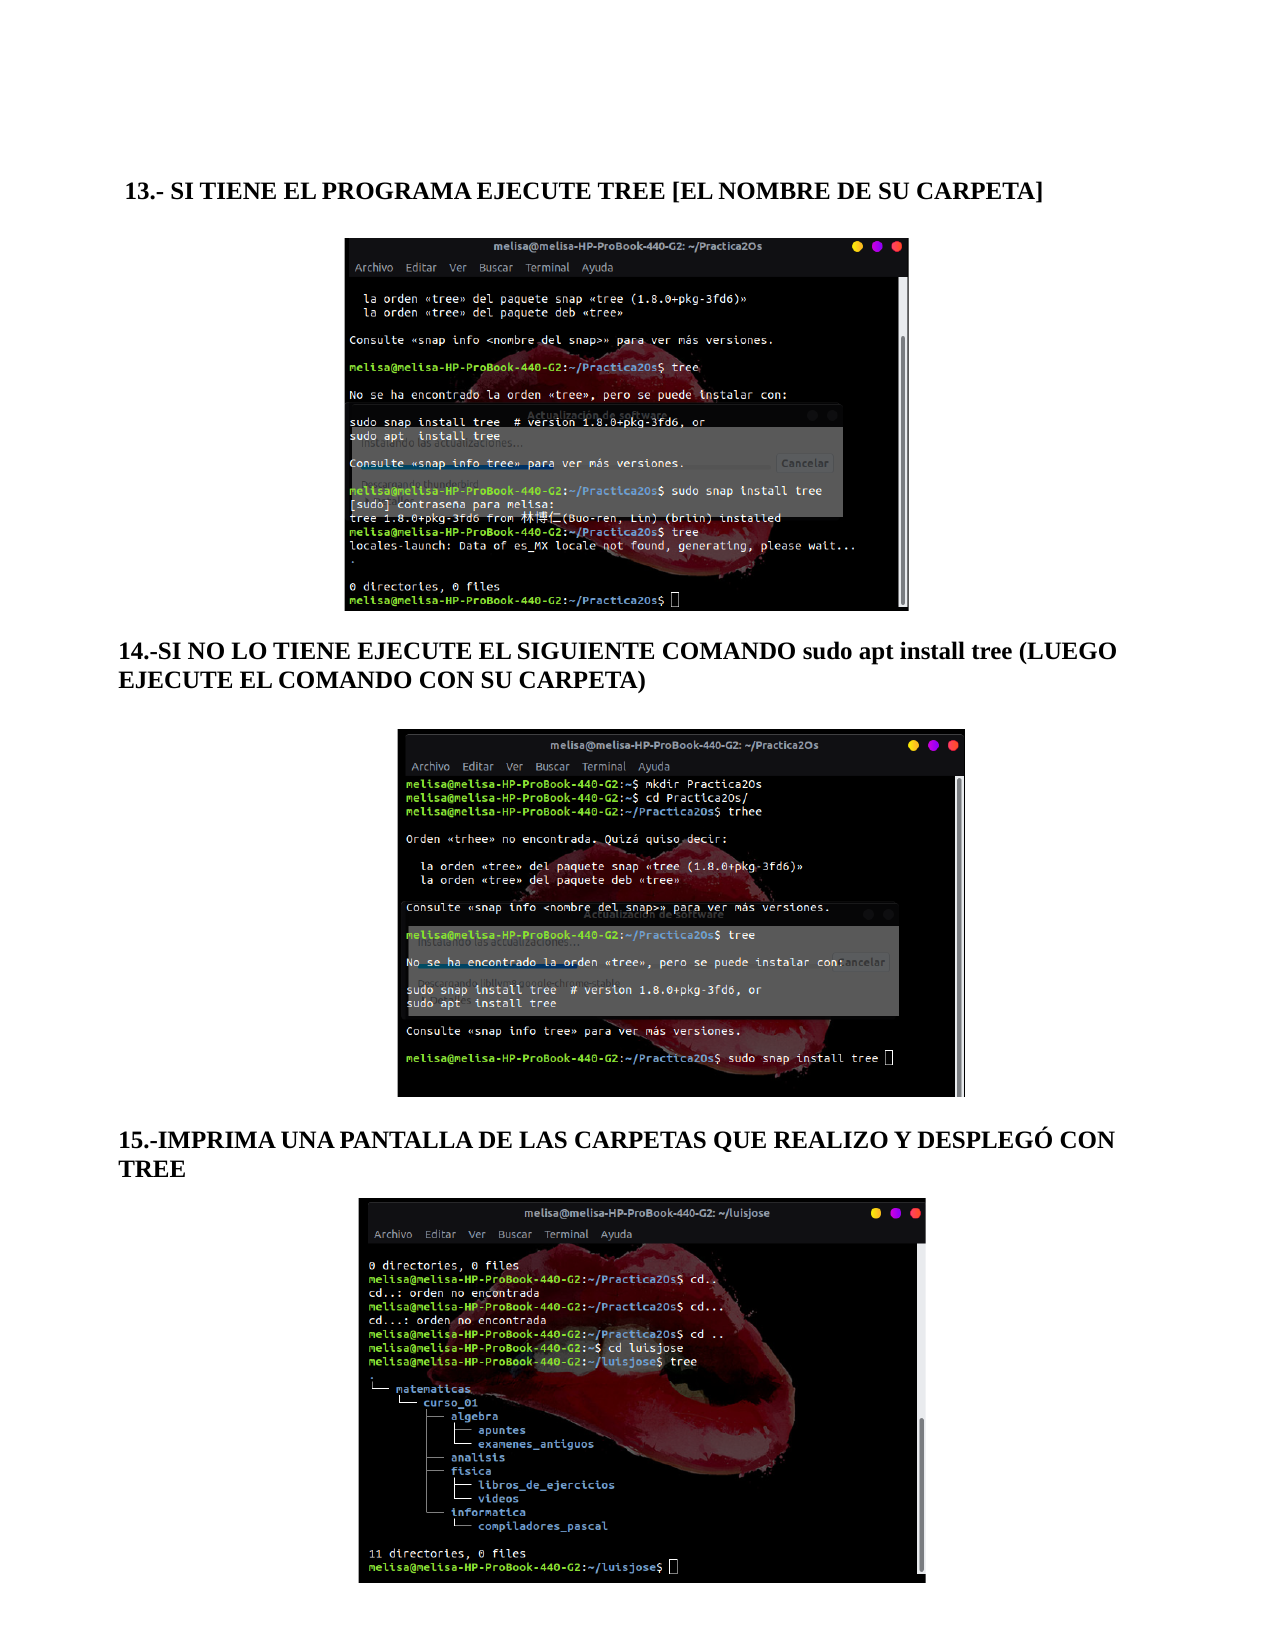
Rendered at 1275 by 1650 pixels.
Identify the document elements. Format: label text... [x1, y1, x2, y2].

text 15.-IMPRIMA UNA PANTALLA DE LAS CARPETAS QUE REALIZO Y DESPLEGÓ CON TREE [118, 1125, 1157, 1183]
picture [397, 729, 965, 1097]
text 13.- SI TIENE EL PROGRAMA EJECUTE TREE [EL NOMBRE DE SU CARPETA] [118, 176, 1157, 205]
picture [344, 238, 909, 611]
picture [358, 1198, 926, 1583]
text 14.-SI NO LO TIENE EJECUTE EL SIGUIENTE COMANDO sudo apt install tree (LUEGO EJECUTE EL COMANDO CON SU CARPETA) [118, 636, 1157, 694]
